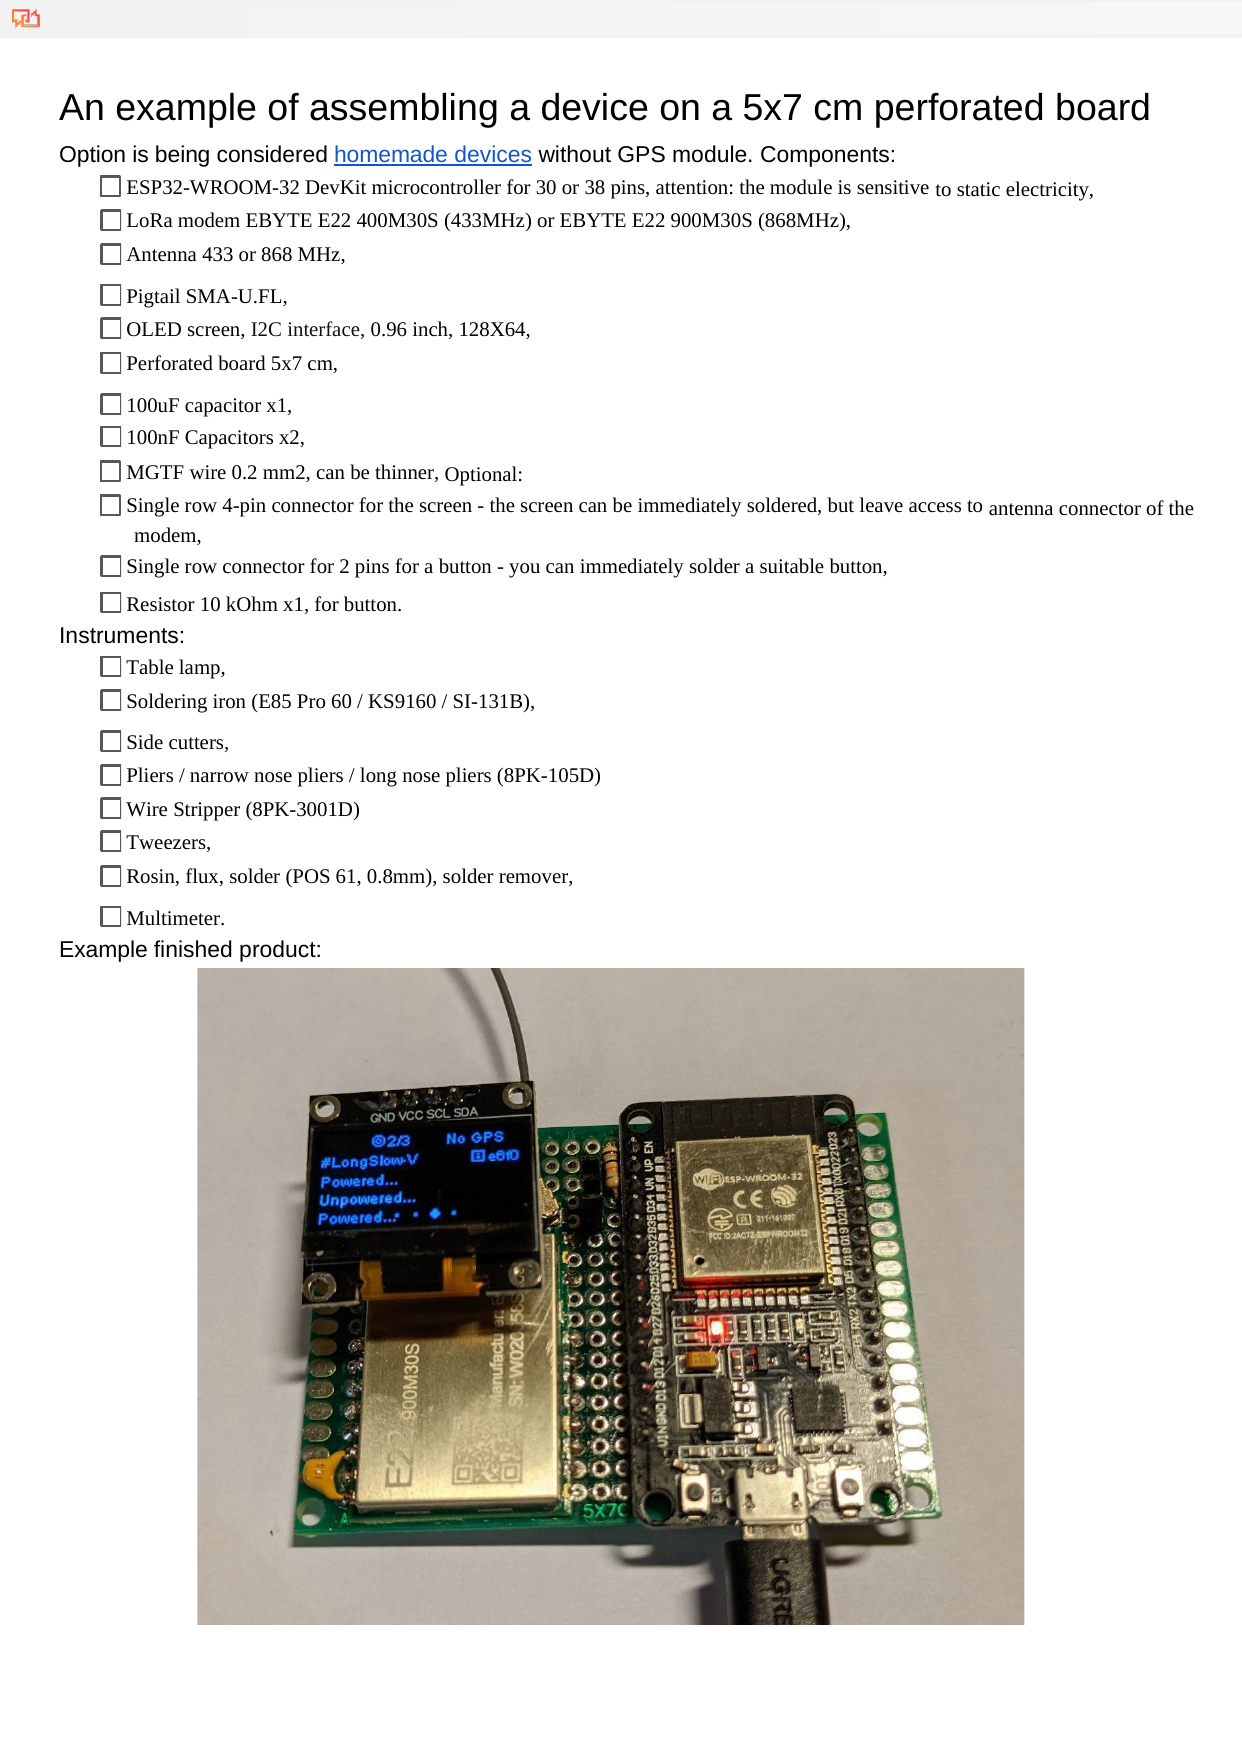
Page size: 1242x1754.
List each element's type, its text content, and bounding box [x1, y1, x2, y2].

picture [100, 393, 122, 415]
text LoRa modem EBYTE E22 400M30S (433MHz) or EBYTE E22 900M30S (868MHz), [100, 208, 1196, 235]
picture [100, 494, 121, 516]
text Antenna 433 or 868 MHz, [100, 242, 463, 269]
text Option is being considered homemade devices without GPS module. Components: [59, 141, 947, 168]
text Pliers / narrow nose pliers / long nose pliers (8PK-105D) [100, 763, 778, 790]
text 100uF capacitor x1, [100, 393, 501, 419]
text Soldering iron (E85 Pro 60 / KS9160 / SI-131B), [100, 689, 572, 715]
picture [100, 352, 122, 374]
picture [100, 284, 122, 306]
text Perforated board 5x7 cm, [100, 351, 501, 378]
picture [197, 968, 1025, 1625]
picture [100, 730, 122, 752]
text Single row 4-pin connector for the screen - the screen can be immediately soldered, but leave access to antenna connector of the modem, [100, 493, 1196, 547]
picture [100, 865, 122, 887]
picture [100, 689, 122, 711]
text Single row connector for 2 pins for a button - you can immediately solder a suitable button, [100, 554, 1052, 581]
text Instruments: [59, 625, 1196, 648]
picture [100, 906, 122, 927]
picture [100, 460, 121, 482]
text Example finished product: [59, 939, 1196, 962]
picture [100, 243, 122, 265]
picture [100, 592, 122, 613]
picture [100, 830, 122, 852]
text Pigtail SMA-U.FL, [100, 283, 463, 310]
picture [100, 209, 122, 231]
picture [100, 555, 122, 577]
text Wire Stripper (8PK-3001D) [100, 797, 778, 823]
text ESP32-WROOM-32 DevKit microcontroller for 30 or 38 pins, attention: the module is sensitive to static electricity, [100, 175, 1178, 201]
title An example of assembling a device on a 5x7 cm perforated board [59, 85, 1196, 128]
text MGTF wire 0.2 mm2, can be thinner, Optional: [59, 460, 572, 486]
text Side cutters, [100, 730, 572, 756]
text Resistor 10 kOhm x1, for button. [100, 591, 1052, 618]
picture [100, 656, 122, 677]
text Multimeter. [100, 905, 947, 932]
picture [100, 175, 121, 197]
picture [100, 764, 122, 786]
picture [0, 5, 52, 35]
picture [100, 426, 122, 447]
text Table lamp, [100, 655, 1196, 682]
picture [100, 797, 122, 819]
picture [100, 317, 122, 339]
text Rosin, flux, solder (POS 61, 0.8mm), solder remover, [100, 864, 947, 891]
text 100nF Capacitors x2, [100, 426, 1196, 452]
text OLED screen, I2C interface, 0.96 inch, 128X64, [100, 317, 1196, 344]
text Tweezers, [100, 831, 1196, 857]
